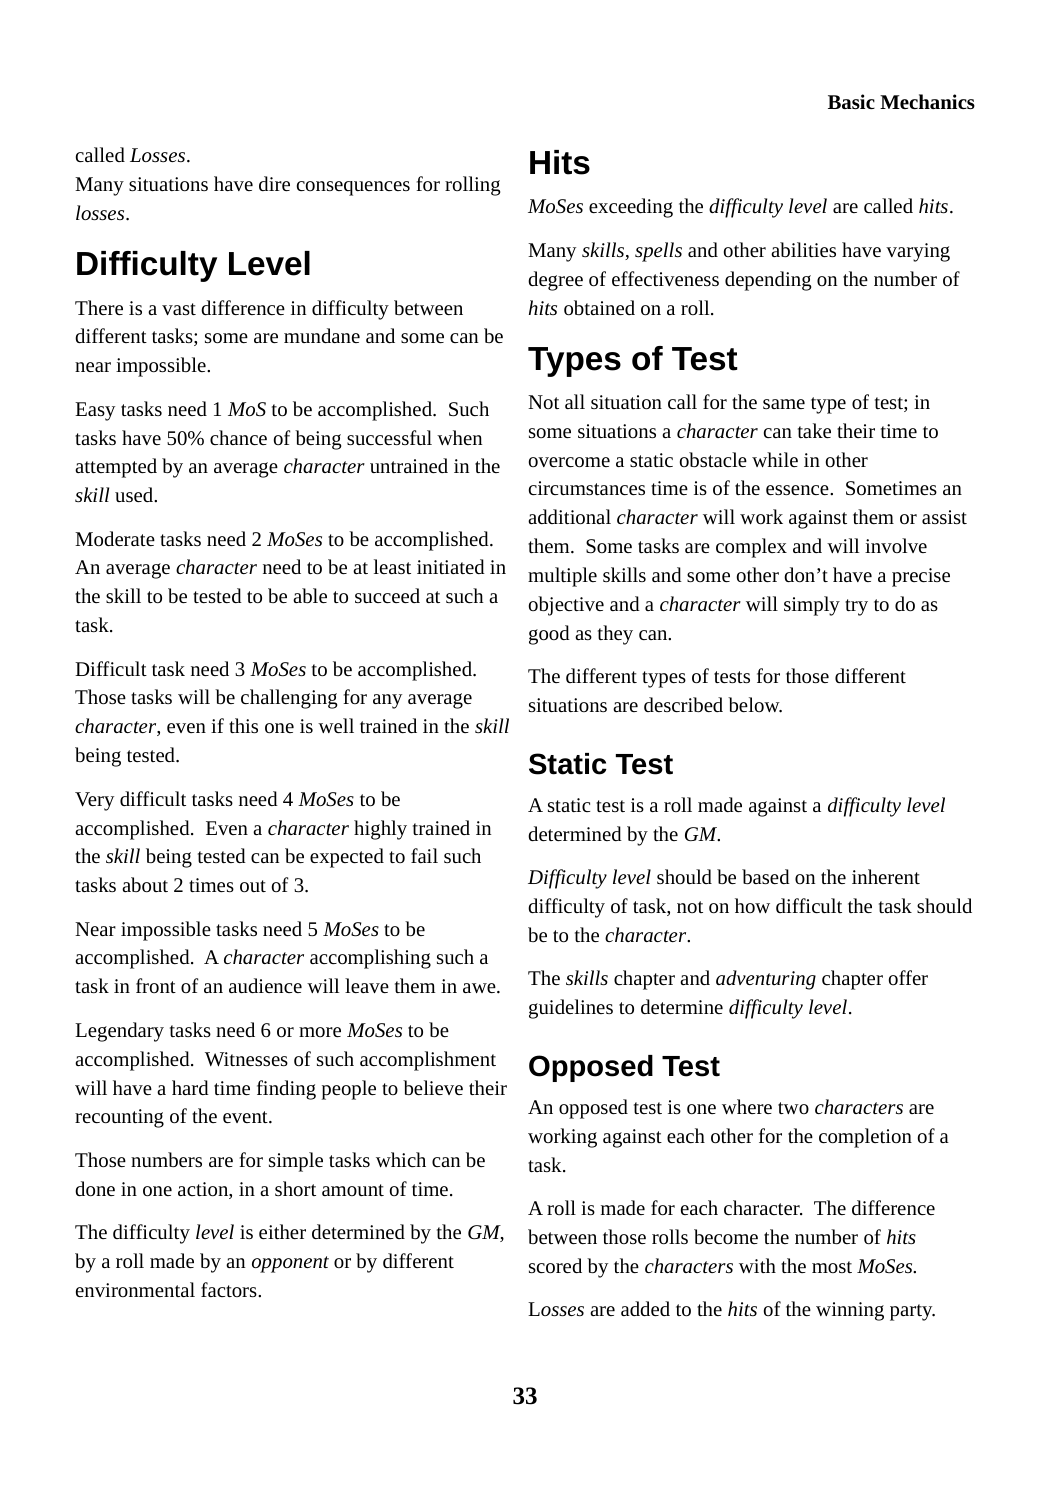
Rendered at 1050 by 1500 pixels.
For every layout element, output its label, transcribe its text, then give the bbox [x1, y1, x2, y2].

text An opposed test is one where two characters are working against each other for the completion of a task. [528, 1095, 975, 1177]
text Moderate tasks need 2 MoSes to be accomplished. An average character need to be at least initiated in the skill to be tested to be able to succeed at such a task. [75, 527, 522, 637]
subtitle Opposed Test [528, 1049, 975, 1082]
text The difficulty level is either determined by the GM, by a roll made by an opponent or by different environmental factors. [75, 1220, 522, 1302]
subtitle Difficulty Level [75, 244, 522, 283]
text There is a vast difference in difficulty between different tasks; some are mundane and some can be near impossible. [75, 295, 522, 377]
text Easy tasks need 1 MoS to be accomplished. Such tasks have 50% chance of being successful when attempted by an average character untrained in the skill used. [75, 397, 522, 507]
text Difficulty level should be based on the inherent difficulty of task, not on how difficult the task should be to the character. [528, 865, 975, 947]
subtitle Types of Test [528, 339, 975, 377]
text Those numbers are for simple tasks which can be done in one action, in a short amount of time. [75, 1148, 522, 1201]
subtitle Static Test [528, 747, 975, 780]
text Many skills, spells and other abilities have varying degree of effectiveness depending on the number of hits obtained on a roll. [528, 238, 975, 319]
text Difficult task need 3 MoSes to be accomplished. Those tasks will be challenging for any average character, even if this one is well trained in the skill being tested. [75, 657, 522, 767]
text MoSes exceeding the difficulty level are called hits. [528, 194, 975, 218]
text Very difficult tasks need 4 MoSes to be accomplished. Even a character highly trained in the skill being tested can be expected to fail such tasks about 2 times out of 3. [75, 787, 522, 897]
text Not all situation call for the same type of test; in some situations a character can take their time to overcome a static obstacle while in other circumstances time is of the essence. Sometimes an additional character will work against them or assist them. Some tasks are complex and will involve multiple skills and some other don’t have a precise objective and a character will simply try to do as good as they can. [528, 390, 975, 645]
text A roll is made for each character. The difference between those rolls become the number of hits scored by the characters with the most MoSes. [528, 1196, 975, 1278]
text Legendary tasks need 6 or more MoSes to be accomplished. Witnesses of such accomplishment will have a hard time finding people to believe their recounting of the event. [75, 1018, 522, 1128]
text Near impossible tasks need 5 MoSes to be accomplished. A character accomplishing such a task in front of an audience will leave them in awe. [75, 917, 522, 998]
text Losses are added to the hits of the winning party. [528, 1297, 975, 1321]
text A static test is a roll made against a difficulty level determined by the GM. [528, 793, 975, 846]
subtitle Hits [528, 143, 975, 182]
text called Losses. Many situations have dire consequences for rolling losses. [75, 143, 522, 225]
text The different types of tests for those different situations are described below. [528, 664, 975, 717]
text The skills chapter and adventuring chapter offer guidelines to determine difficulty level. [528, 966, 975, 1019]
